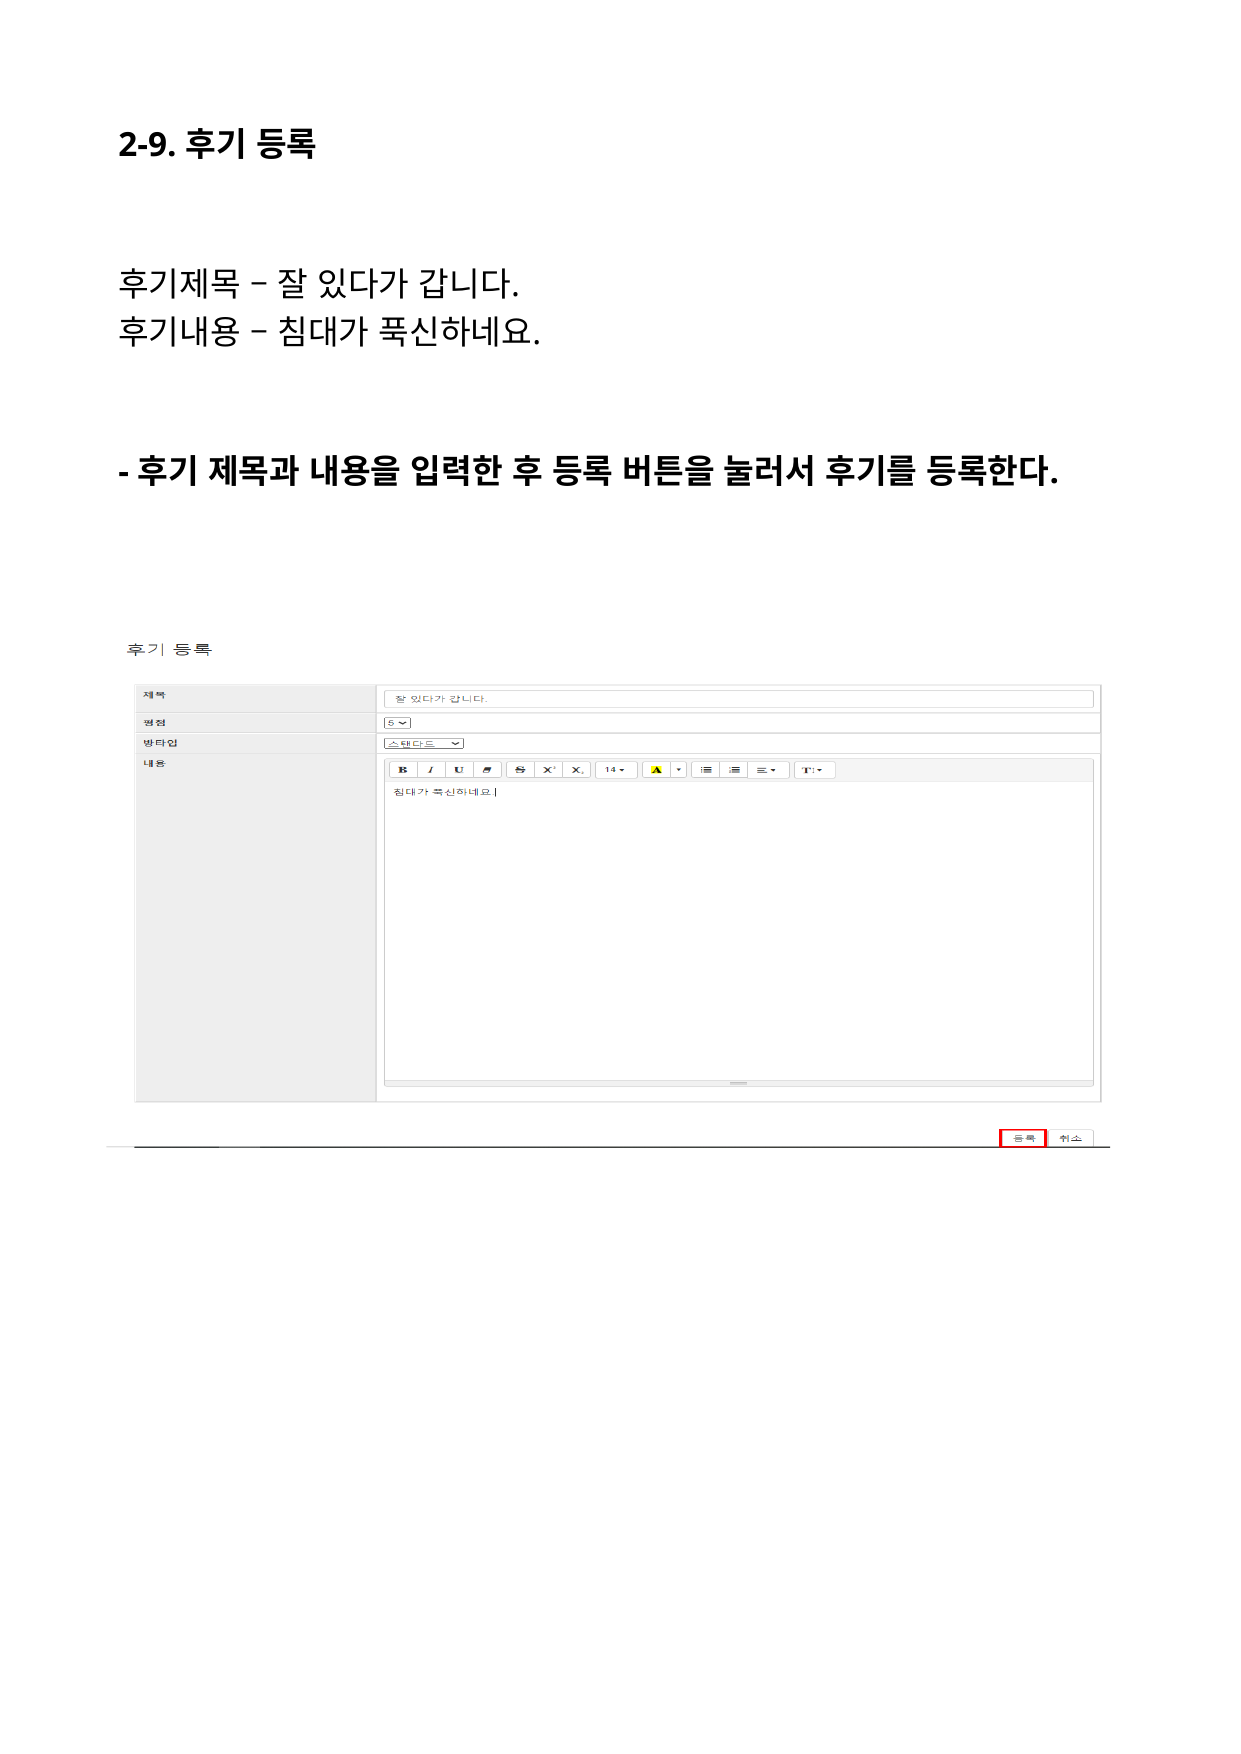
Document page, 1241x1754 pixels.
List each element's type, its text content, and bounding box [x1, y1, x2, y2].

picture [106, 639, 1111, 1148]
text 후기내용 – 침대가 푹신하네요. [118, 306, 1122, 354]
text 후기제목 – 잘 있다가 갑니다. [118, 257, 1122, 306]
text - 후기 제목과 내용을 입력한 후 등록 버튼을 눌러서 후기를 등록한다. [118, 445, 1122, 493]
text 2-9. 후기 등록 [118, 118, 1122, 167]
